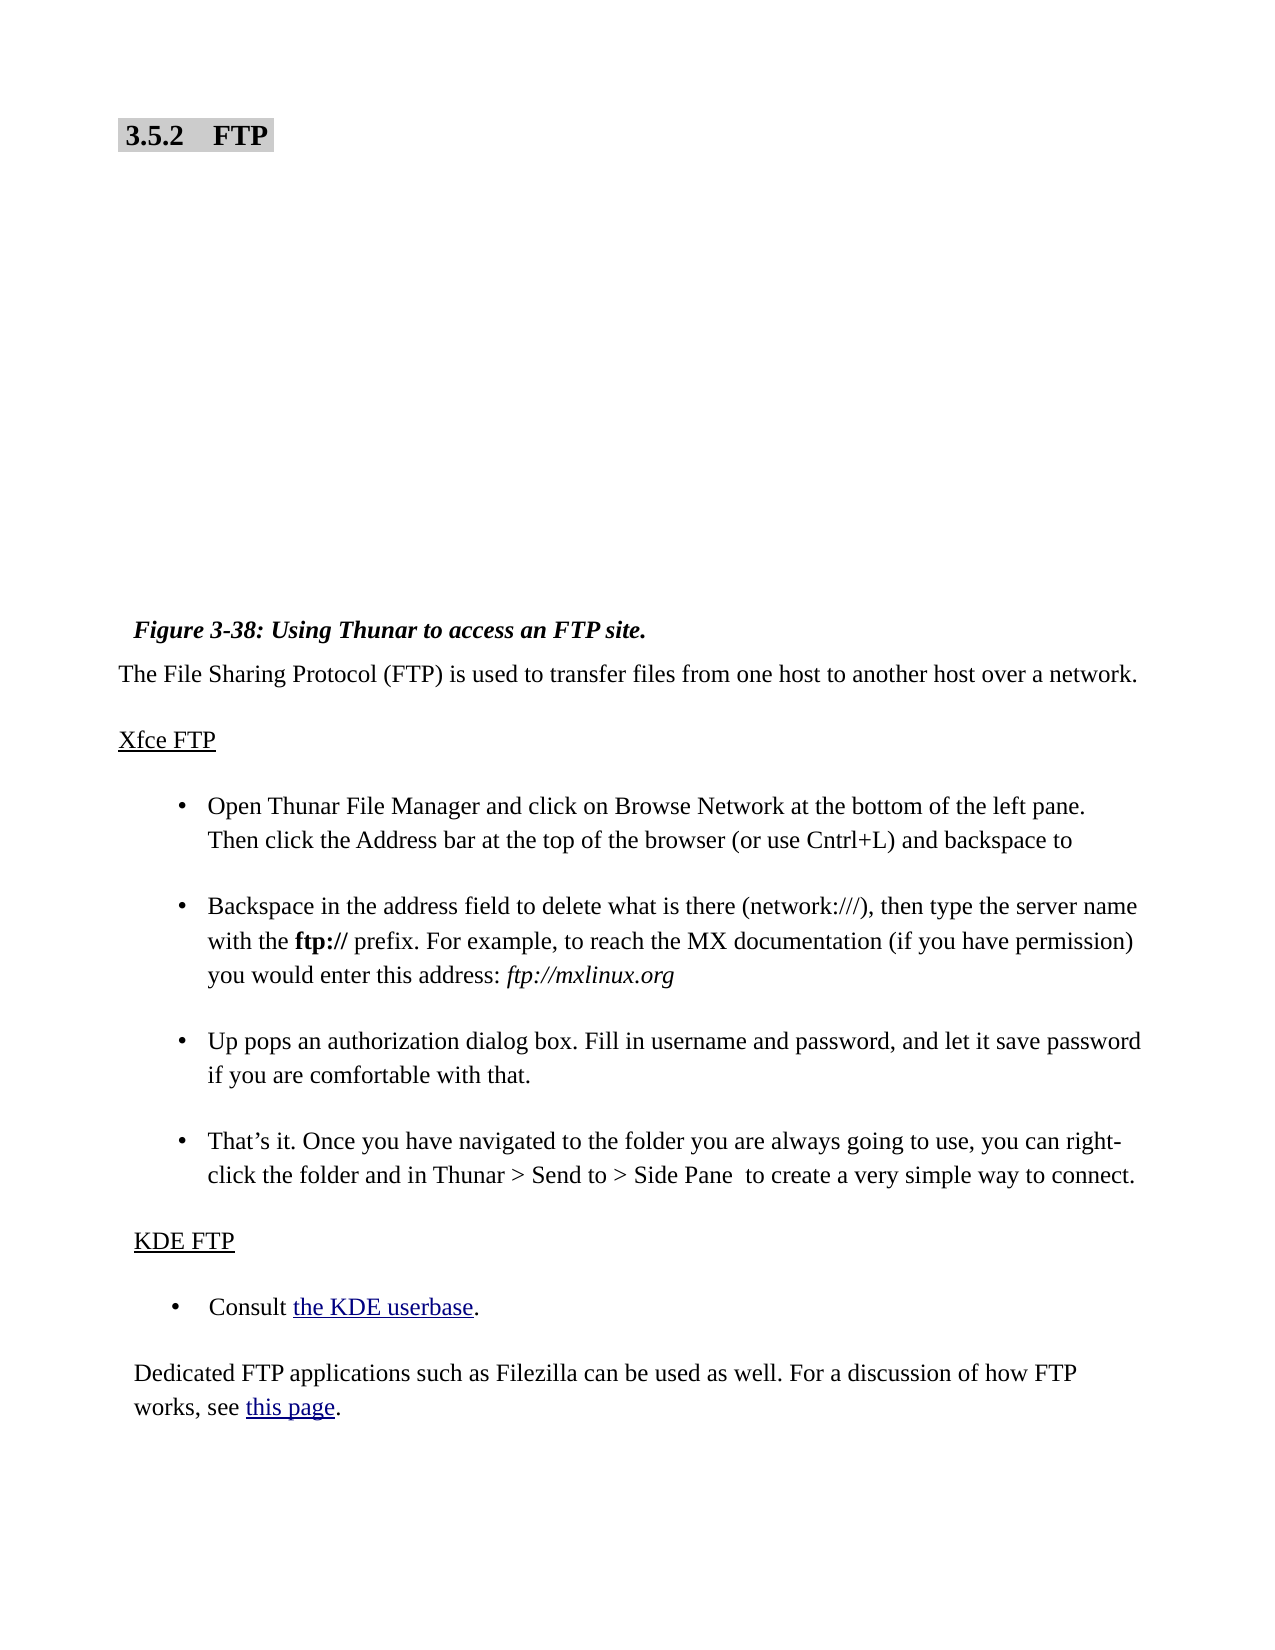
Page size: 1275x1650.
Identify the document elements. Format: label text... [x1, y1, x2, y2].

text Dedicated FTP applications such as Filezilla can be used as well. For a discussion of how FTP works, see this page. [134, 1358, 1141, 1421]
list Consult the KDE userbase. [171, 1292, 1157, 1321]
text Xfce FTP [118, 725, 1157, 754]
text KDE FTP [134, 1226, 1141, 1255]
text The File Sharing Protocol (FTP) is used to transfer files from one host to another host over a network. [118, 659, 1157, 688]
list Backspace in the address field to delete what is there (network:///), then type the server name with the ftp:// prefix. For example, to reach the MX documentation (if you have permission) you would enter this address: ftp://mxlinux.org [178, 891, 1141, 989]
list Up pops an authorization dialog box. Fill in username and password, and let it save password if you are comfortable with that. [178, 1026, 1141, 1089]
text Figure 3-38: Using Thunar to access an FTP site. [133, 615, 1142, 644]
list Open Thunar File Manager and click on Browse Network at the bottom of the left pane. Then click the Address bar at the top of the browser (or use Cntrl+L) and backspace to [178, 791, 1141, 854]
subtitle 3.5.2 FTP [274, 118, 1138, 152]
list That’s it. Once you have navigated to the folder you are always going to use, you can right-click the folder and in Thunar > Send to > Side Pane to create a very simple way to connect. [178, 1126, 1141, 1189]
